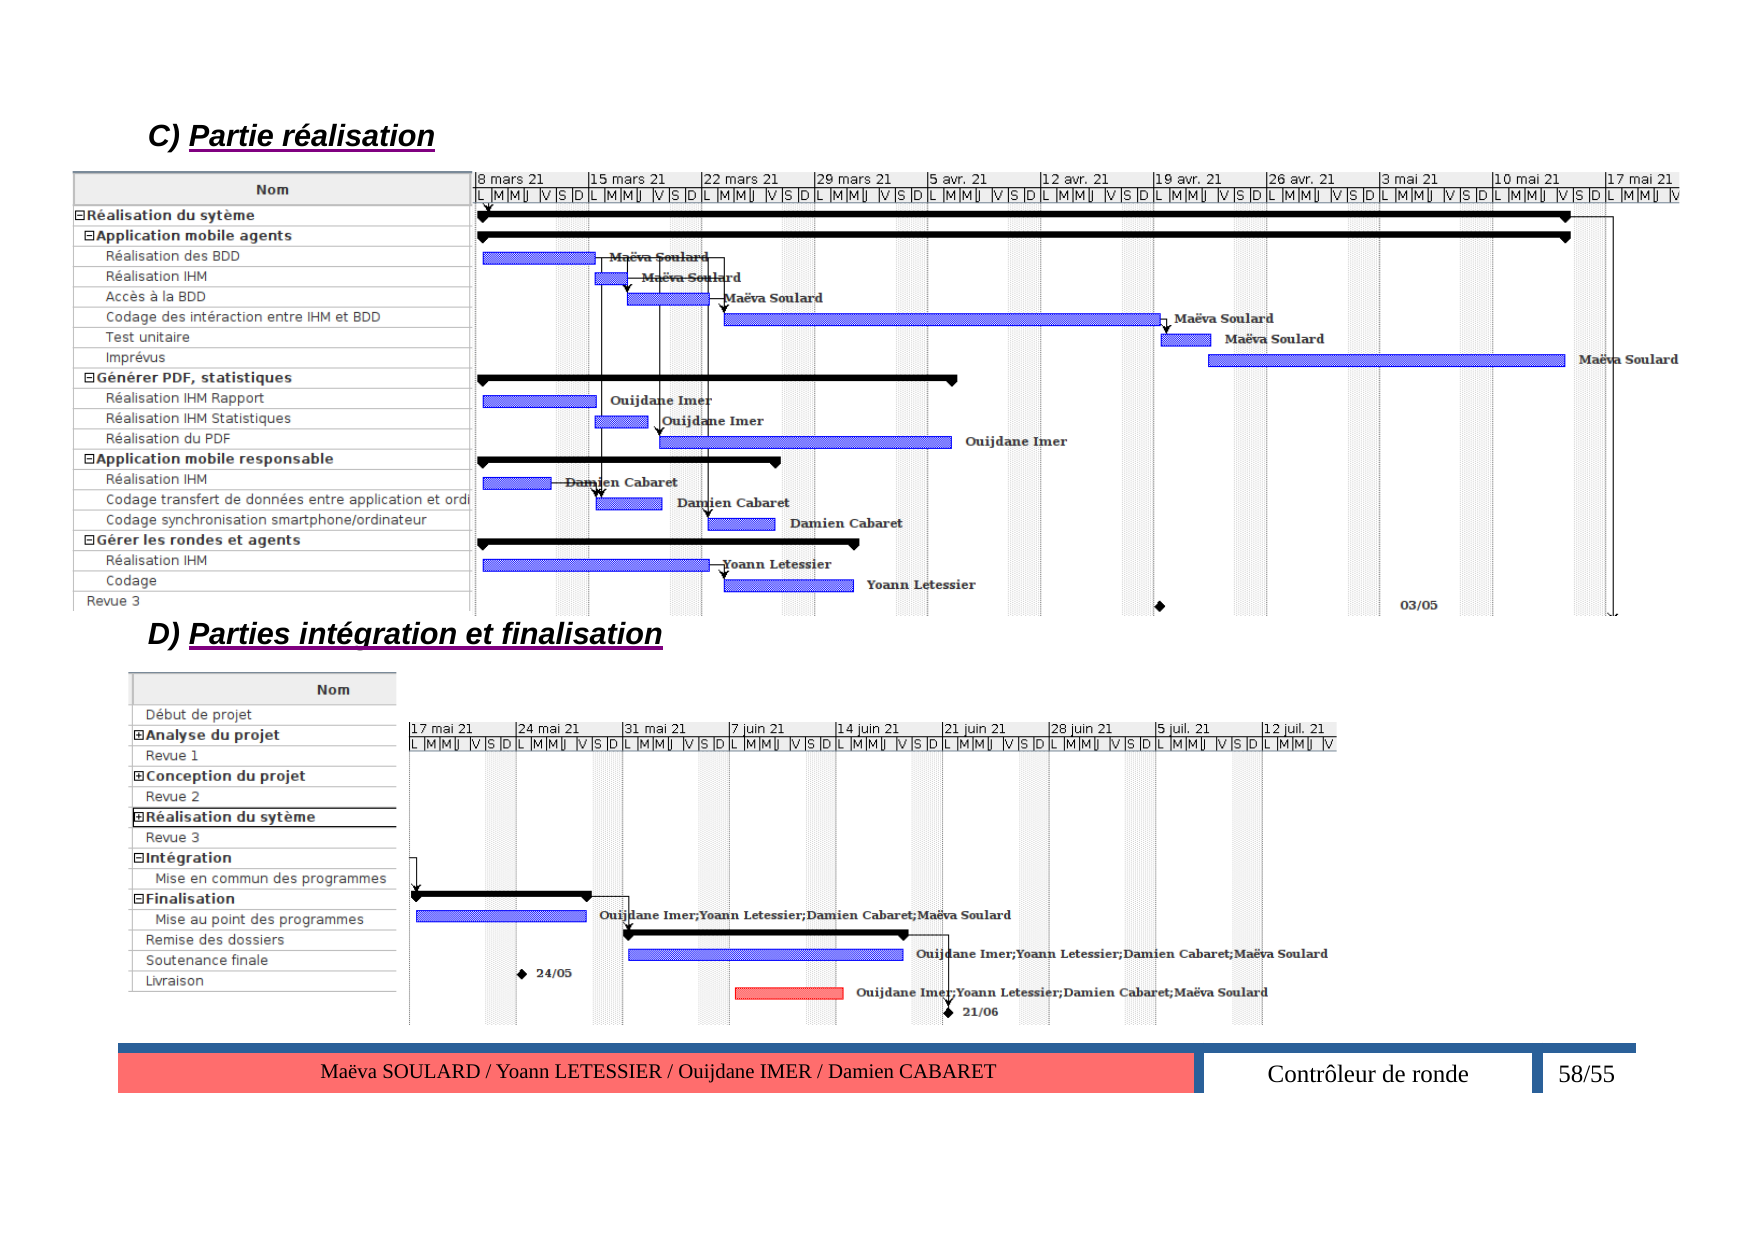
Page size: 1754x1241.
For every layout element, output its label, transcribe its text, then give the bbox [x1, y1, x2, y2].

subtitle Partie réalisation [118, 118, 1636, 153]
picture [408, 722, 1337, 1025]
subtitle Parties intégration et finalisation [118, 183, 1636, 651]
picture [128, 672, 162, 992]
picture [472, 171, 1680, 616]
picture [72, 171, 137, 611]
